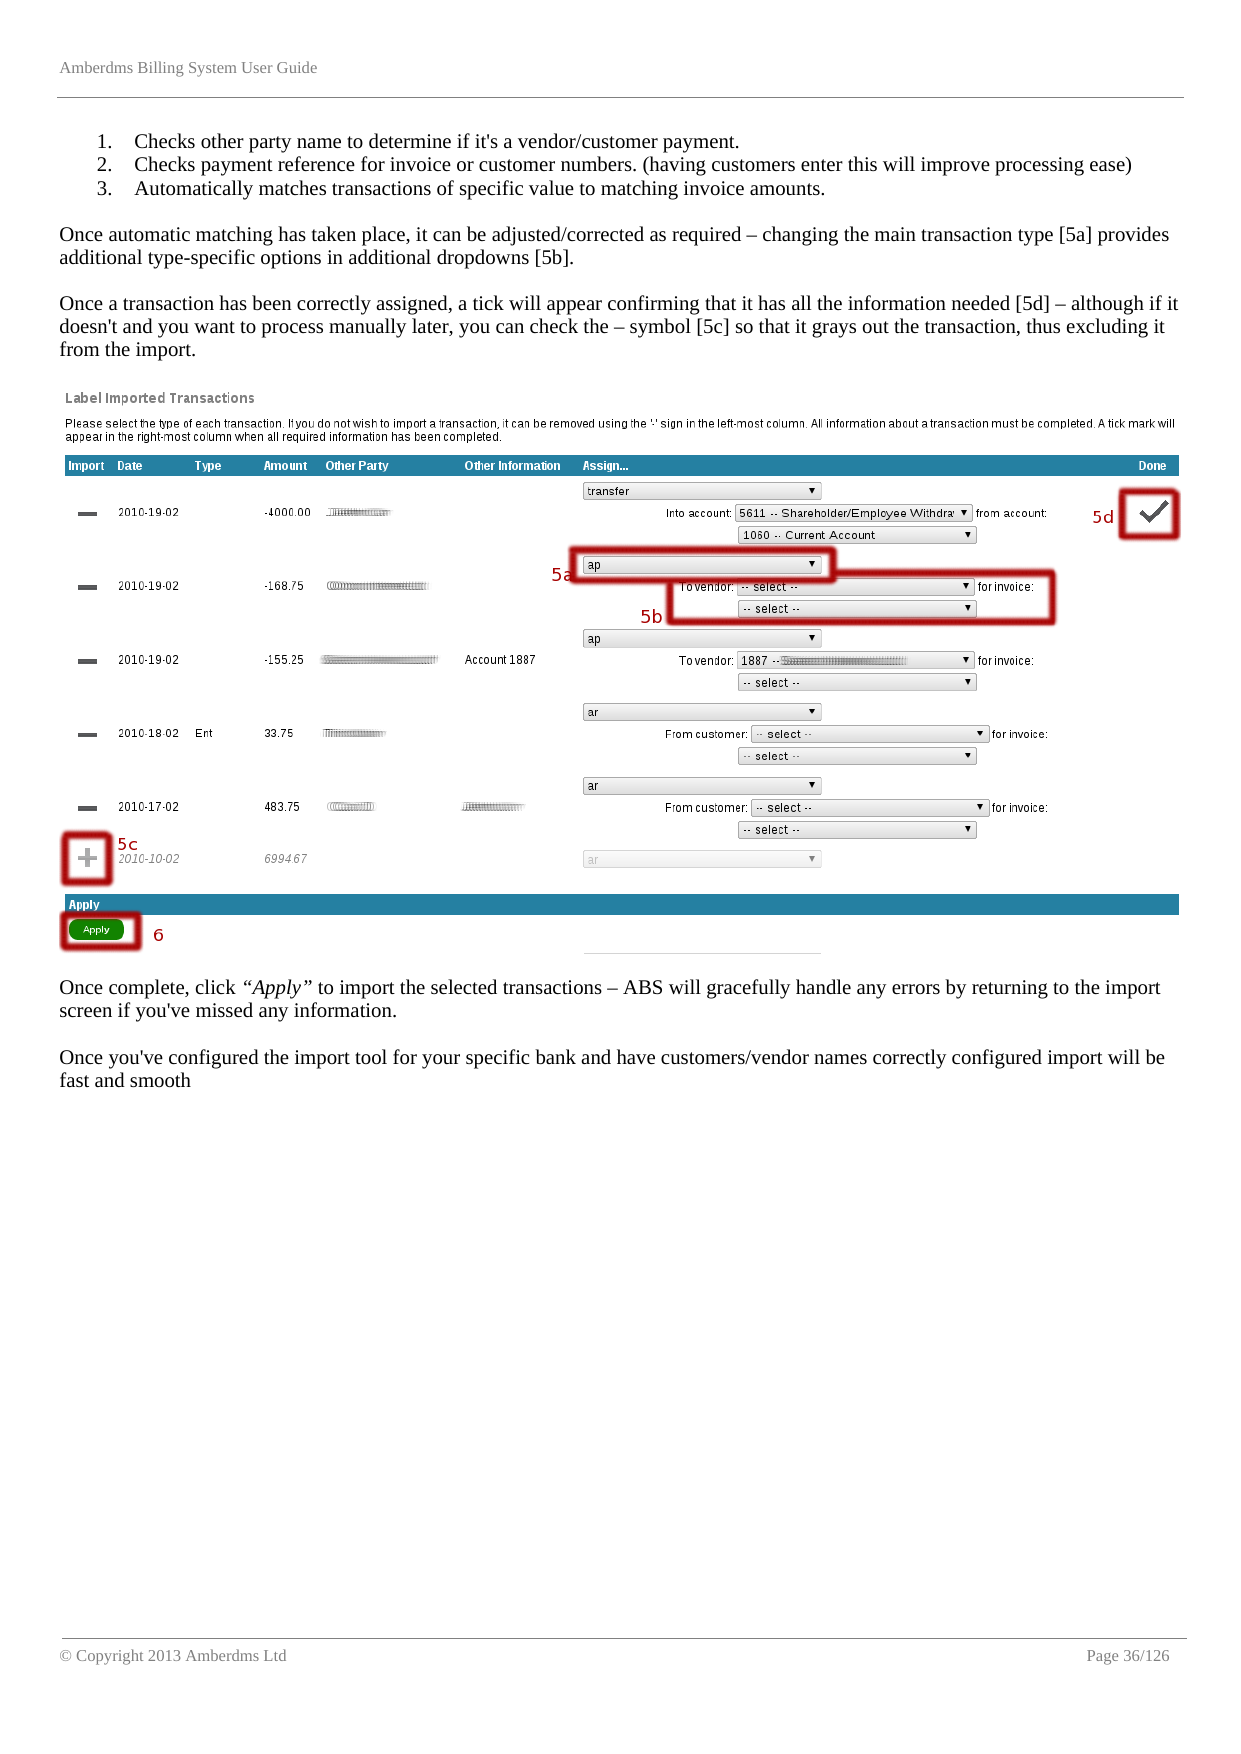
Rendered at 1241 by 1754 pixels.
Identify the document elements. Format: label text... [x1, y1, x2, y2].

text Once automatic matching has taken place, it can be adjusted/corrected as required – changing the main transaction type [5a] provides additional type-specific options in additional dropdowns [5b]. [59, 223, 1181, 269]
list Checks other party name to determine if it's a vendor/customer payment. [97, 130, 1181, 153]
text Once complete, click “Apply” to import the selected transactions – ABS will gracefully handle any errors by returning to the import screen if you've missed any information. [59, 976, 1181, 1022]
text Once you've configured the import tool for your specific bank and have customers/vendor names correctly configured import will be fast and smooth [59, 1046, 1181, 1092]
list Automatically matches transactions of specific value to matching invoice amounts. [97, 176, 1181, 199]
list Checks payment reference for invoice or customer numbers. (having customers enter this will improve processing ease) [97, 153, 1181, 176]
picture [59, 384, 1182, 954]
text Once a transaction has been correctly assigned, a tick will appear confirming that it has all the information needed [5d] – although if it doesn't and you want to process manually later, you can check the – symbol [5c] so that it grays out the transaction, thus excluding it from the import. [59, 292, 1181, 361]
